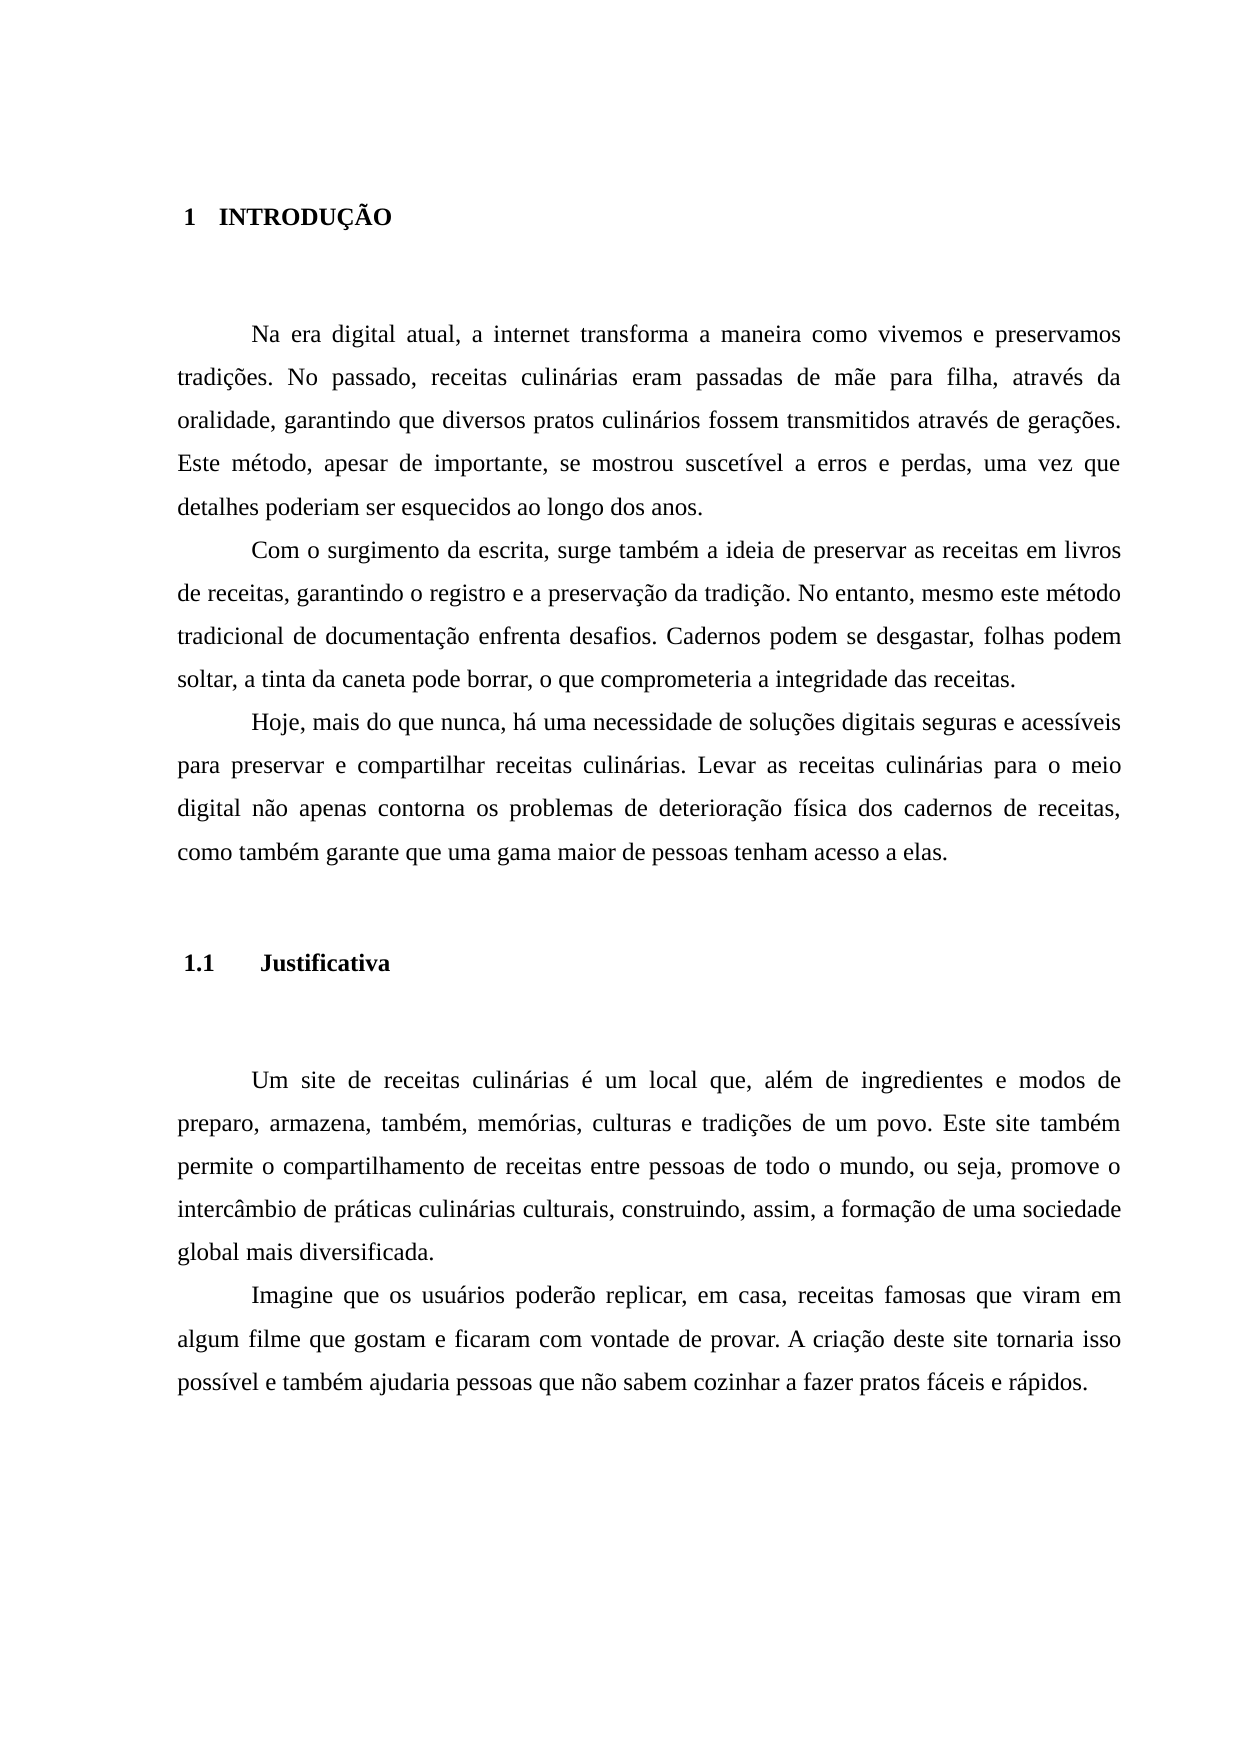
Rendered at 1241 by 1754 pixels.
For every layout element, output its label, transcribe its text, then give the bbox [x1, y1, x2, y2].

text Um site de receitas culinárias é um local que, além de ingredientes e modos de preparo, armazena, também, memórias, culturas e tradições de um povo. Este site também permite o compartilhamento de receitas entre pessoas de todo o mundo, ou seja, promove o intercâmbio de práticas culinárias culturais, construindo, assim, a formação de uma sociedade global mais diversificada. [177, 1065, 1122, 1266]
text Com o surgimento da escrita, surge também a ideia de preservar as receitas em livros de receitas, garantindo o registro e a preservação da tradição. No entanto, mesmo este método tradicional de documentação enfrenta desafios. Cadernos podem se desgastar, folhas podem soltar, a tinta da caneta pode borrar, o que comprometeria a integridade das receitas. [177, 535, 1122, 693]
text Imagine que os usuários poderão replicar, em casa, receitas famosas que viram em algum filme que gostam e ficaram com vontade de provar. A criação deste site tornaria isso possível e também ajudaria pessoas que não sabem cozinhar a fazer pratos fáceis e rápidos. [177, 1281, 1122, 1396]
text Na era digital atual, a internet transforma a maneira como vivemos e preservamos tradições. No passado, receitas culinárias eram passadas de mãe para filha, através da oralidade, garantindo que diversos pratos culinários fossem transmitidos através de gerações. Este método, apesar de importante, se mostrou suscetível a erros e perdas, uma vez que detalhes poderiam ser esquecidos ao longo dos anos. [177, 319, 1122, 520]
subtitle INTRODUÇÃO [177, 202, 1122, 231]
text Hoje, mais do que nunca, há uma necessidade de soluções digitais seguras e acessíveis para preservar e compartilhar receitas culinárias. Levar as receitas culinárias para o meio digital não apenas contorna os problemas de deterioração física dos cadernos de receitas, como também garante que uma gama maior de pessoas tenham acesso a elas. [177, 707, 1122, 865]
subtitle Justificativa [177, 948, 1122, 976]
